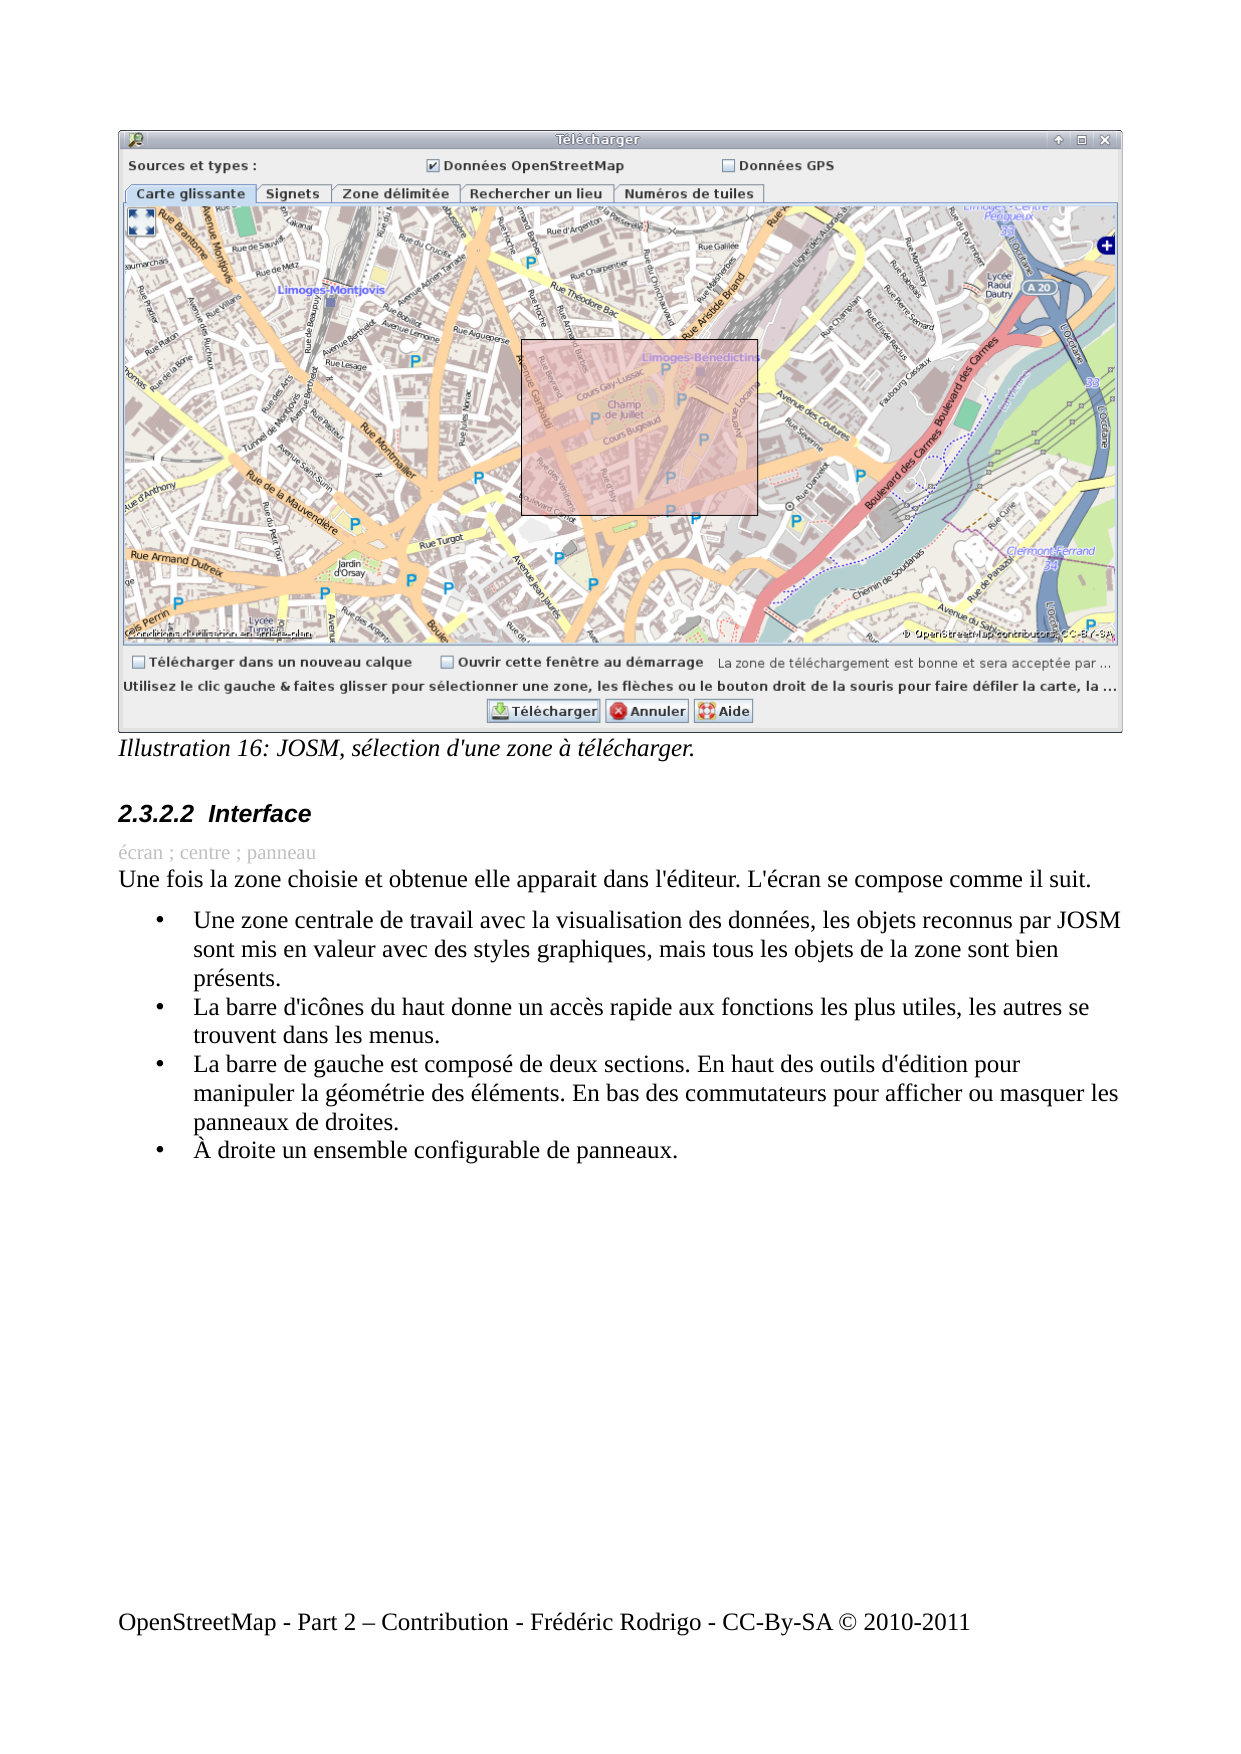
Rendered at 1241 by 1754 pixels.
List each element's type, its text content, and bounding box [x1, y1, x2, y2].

text Illustration 16: JOSM, sélection d'une zone à télécharger. [118, 733, 1122, 762]
picture [118, 130, 1123, 733]
list Une zone centrale de travail avec la visualisation des données, les objets reconnus par JOSM sont mis en valeur avec des styles graphiques, mais tous les objets de la zone sont bien présents. [156, 906, 1122, 992]
list À droite un ensemble configurable de panneaux. [156, 1136, 1122, 1164]
list La barre d'icônes du haut donne un accès rapide aux fonctions les plus utiles, les autres se trouvent dans les menus. [156, 992, 1122, 1049]
list La barre de gauche est composé de deux sections. En haut des outils d'édition pour manipuler la géométrie des éléments. En bas des commutateurs pour afficher ou masquer les panneaux de droites. [156, 1049, 1122, 1136]
subtitle Interface [118, 799, 1122, 828]
text écran ; centre ; panneau [118, 840, 1122, 864]
text Une fois la zone choisie et obtenue elle apparait dans l'éditeur. L'écran se compose comme il suit. [118, 864, 1122, 893]
